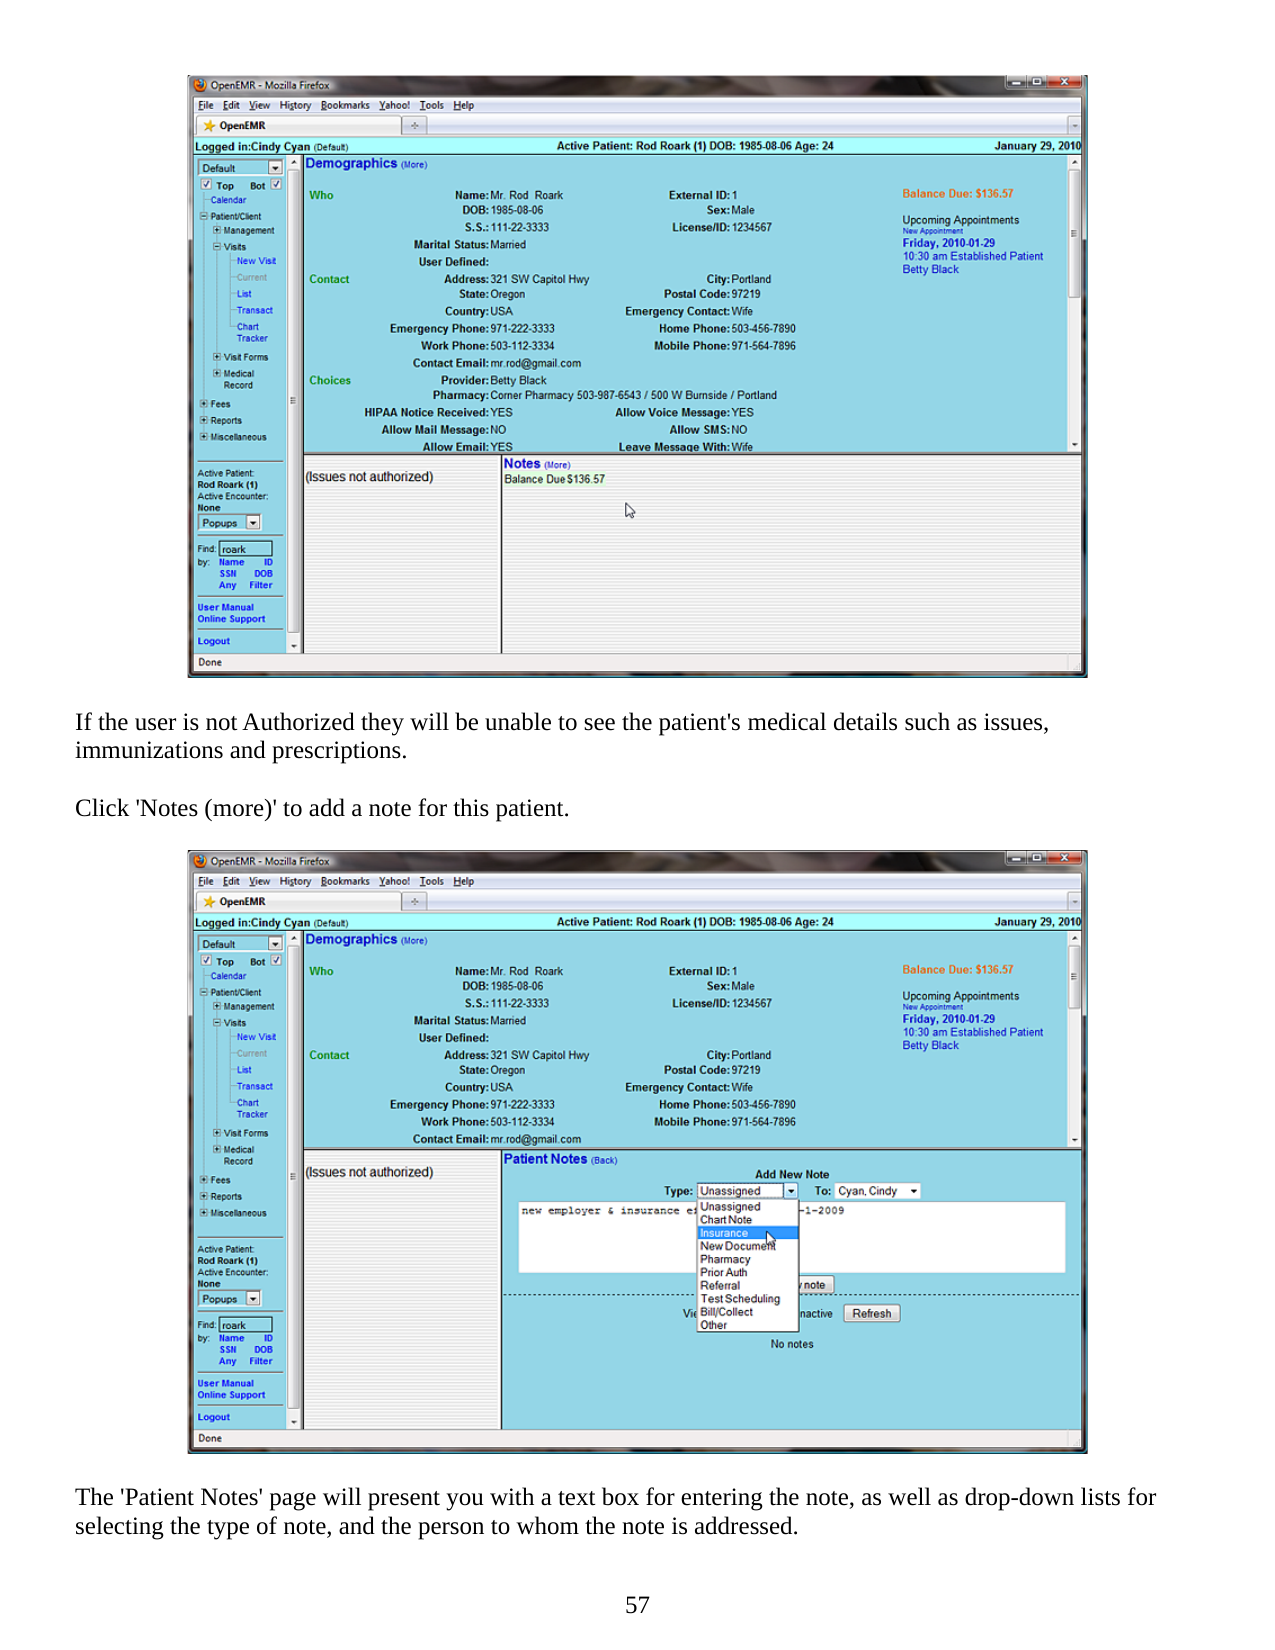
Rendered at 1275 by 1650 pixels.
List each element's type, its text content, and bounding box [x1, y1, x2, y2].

picture [187, 850, 1088, 1454]
picture [187, 75, 1088, 678]
text Click 'Notes (more)' to add a note for this patient. [75, 793, 1200, 822]
text If the user is not Authorized they will be unable to see the patient's medical details such as issues, immunizations and prescriptions. [75, 707, 1200, 764]
text The 'Patient Notes' page will present you with a text box for entering the note, as well as drop-down lists for selecting the type of note, and the person to whom the note is addressed. [75, 1482, 1200, 1540]
